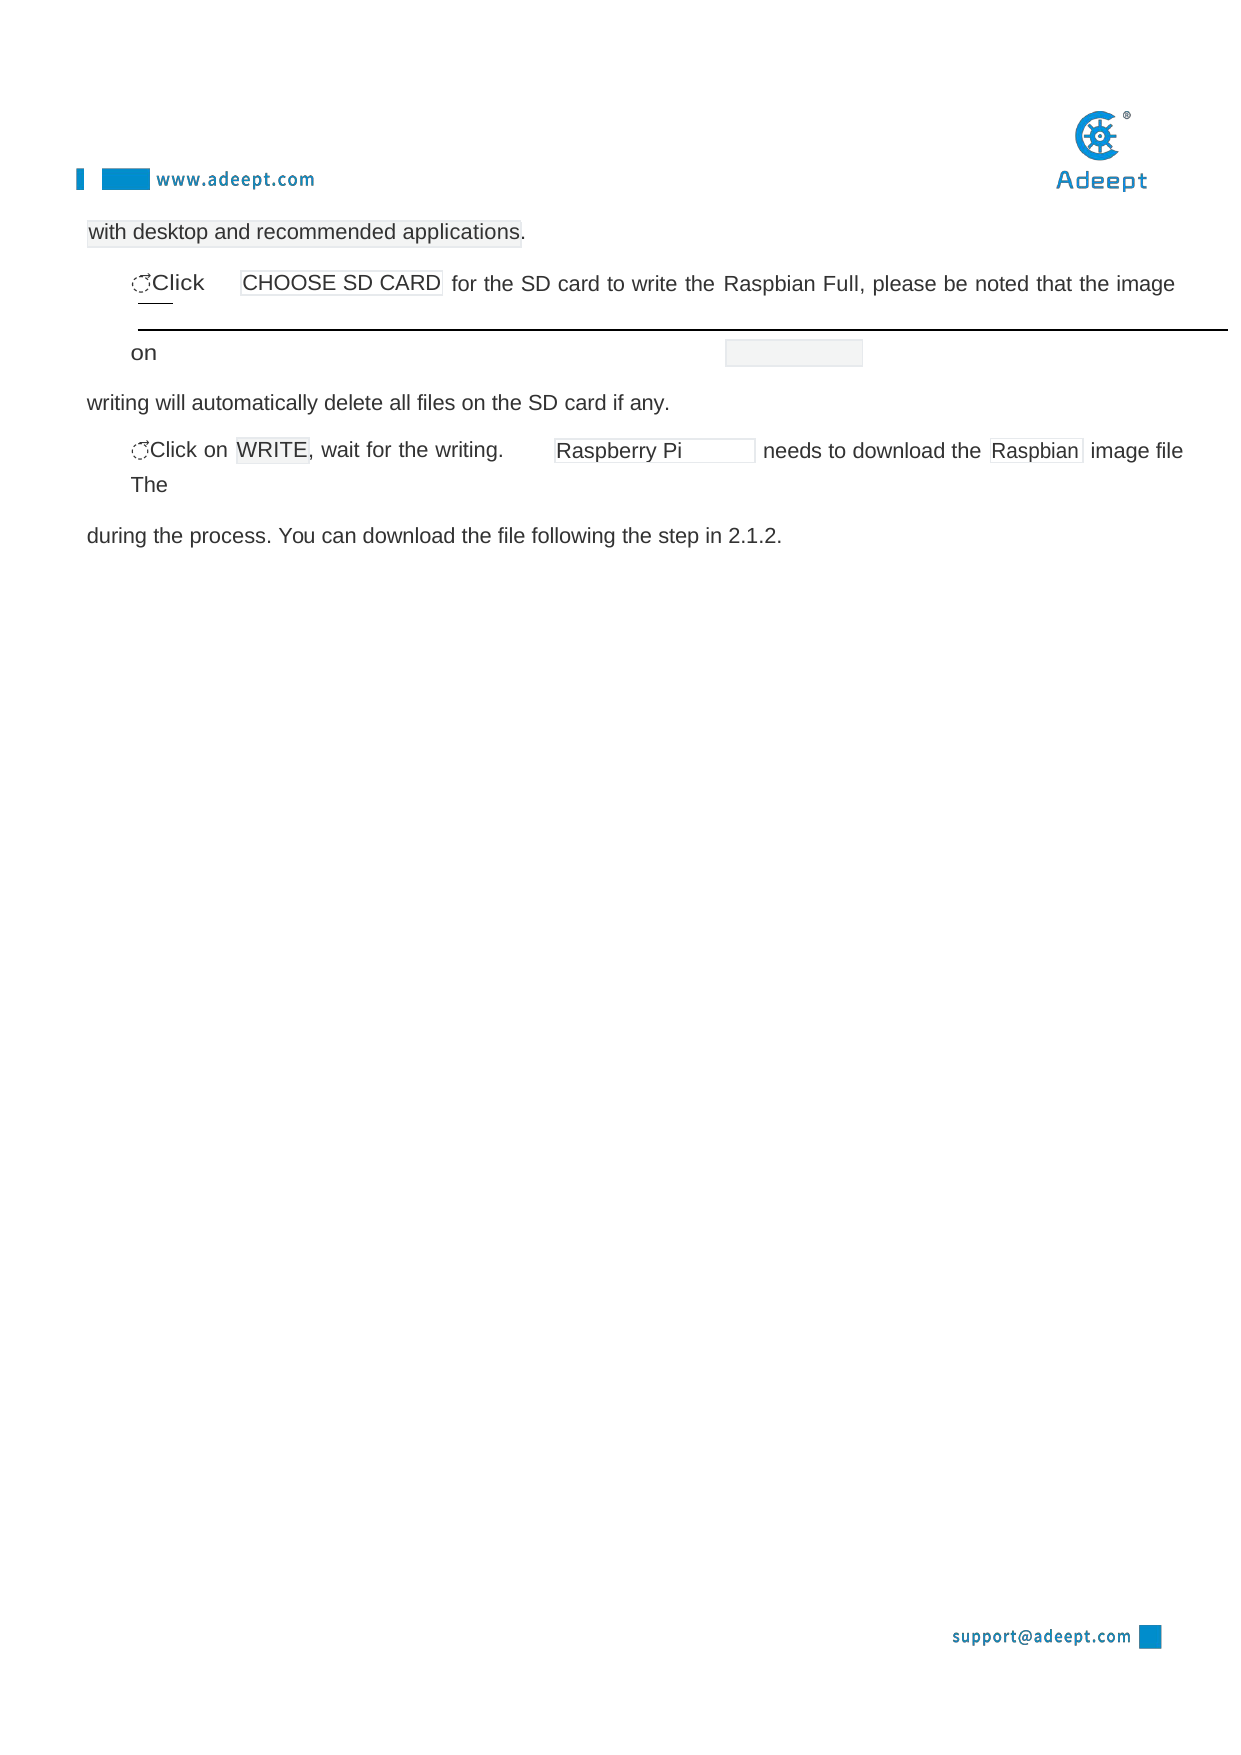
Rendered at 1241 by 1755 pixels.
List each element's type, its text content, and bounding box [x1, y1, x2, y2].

text Raspbian [991, 439, 1082, 462]
text needs to download the [763, 438, 983, 463]
picture [75, 167, 343, 191]
text writing will automatically delete all files on the SD card if any. [87, 390, 1201, 415]
text image file [1090, 438, 1201, 463]
text during the process. You can download the file following the step in 2.1.2. [87, 522, 1201, 548]
picture [947, 1625, 1139, 1649]
text for the SD card to write the Raspbian Full, please be noted that the image [451, 271, 1201, 296]
text Raspberry Pi Imager [556, 440, 754, 462]
picture [1056, 111, 1147, 192]
text ⃗Click on WRITE, wait for the writing. The [130, 430, 548, 500]
text ⃗Click on [130, 262, 232, 367]
text CHOOSE SD CARD [242, 272, 442, 294]
